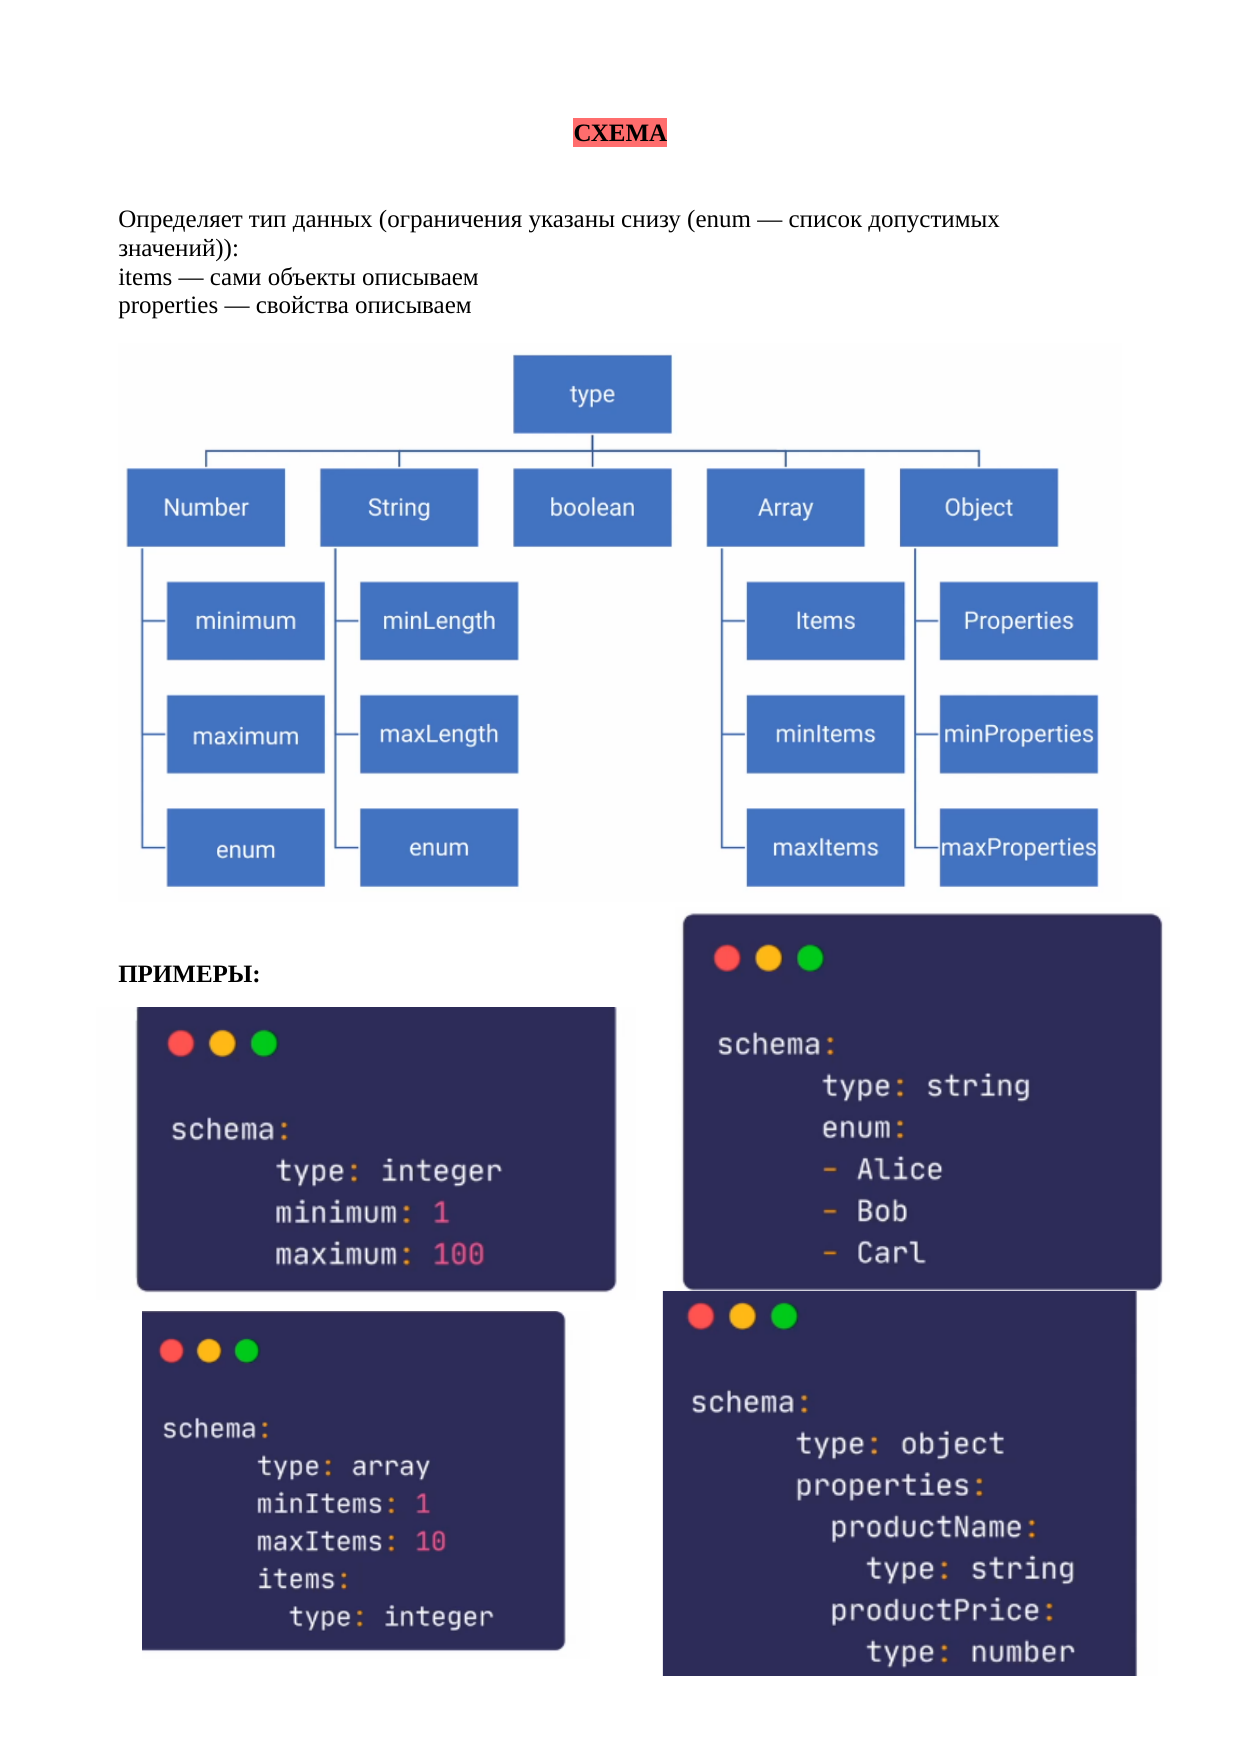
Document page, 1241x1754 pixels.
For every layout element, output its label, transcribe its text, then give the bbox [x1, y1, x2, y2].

text СХЕМА [118, 118, 1122, 147]
picture [118, 343, 1123, 902]
picture [662, 907, 1170, 1676]
picture [95, 1007, 637, 1300]
picture [142, 1311, 591, 1659]
text ПРИМЕРЫ: [118, 959, 674, 988]
text Определяет тип данных (ограничения указаны снизу (enum — список допустимых значений)): [118, 204, 1122, 262]
text items — сами объекты описываем [118, 262, 1122, 291]
text properties — свойства описываем [118, 291, 1122, 319]
